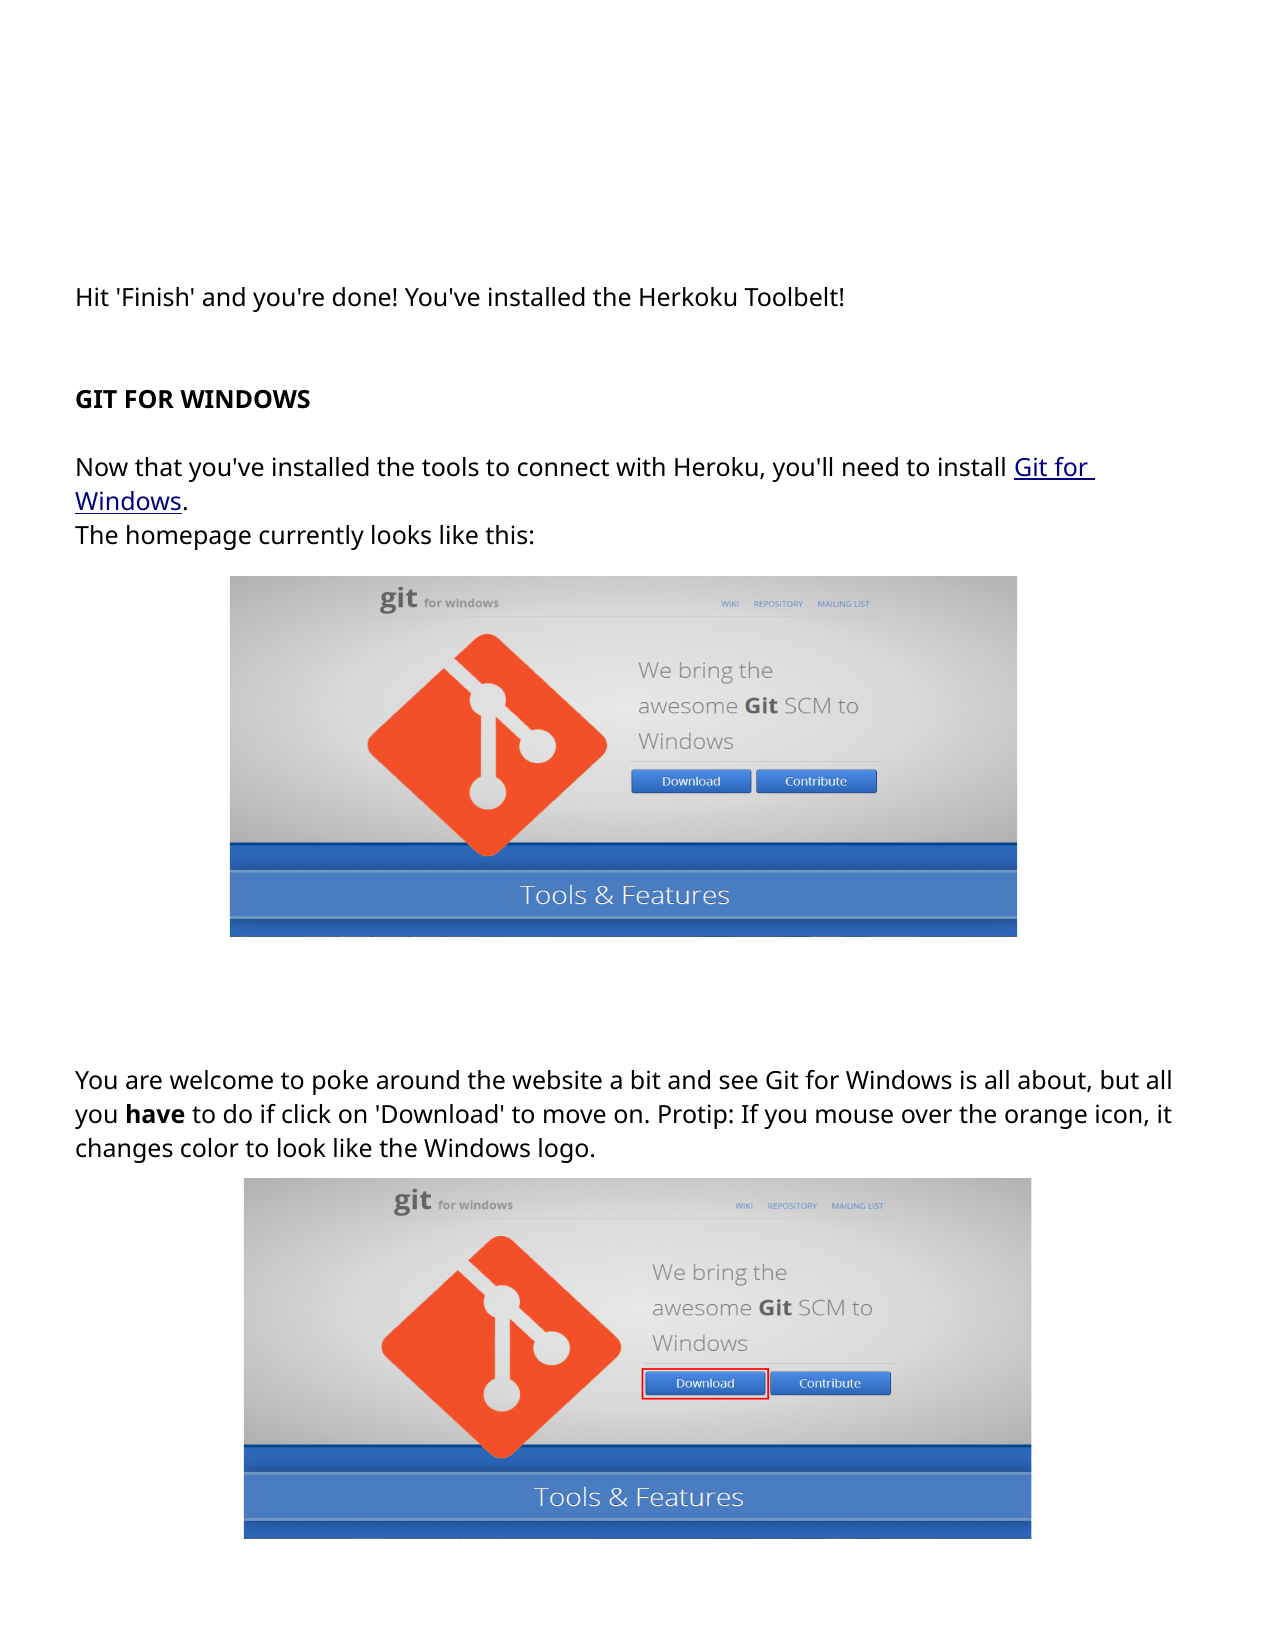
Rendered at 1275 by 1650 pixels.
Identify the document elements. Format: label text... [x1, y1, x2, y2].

text You are welcome to poke around the website a bit and see Git for Windows is all about, but all you have to do if click on 'Download' to move on. Protip: If you mouse over the orange icon, it changes color to look like the Windows logo. [75, 1063, 1200, 1165]
text Hit 'Finish' and you're done! You've installed the Herkoku Toolbelt! [75, 279, 1200, 313]
picture [229, 576, 1018, 937]
text The homepage currently looks like this: [75, 518, 1200, 552]
text Now that you've installed the tools to connect with Heroku, you'll need to install Git for Windows. [75, 450, 1200, 518]
picture [243, 1178, 1032, 1539]
text GIT FOR WINDOWS [75, 382, 1200, 416]
